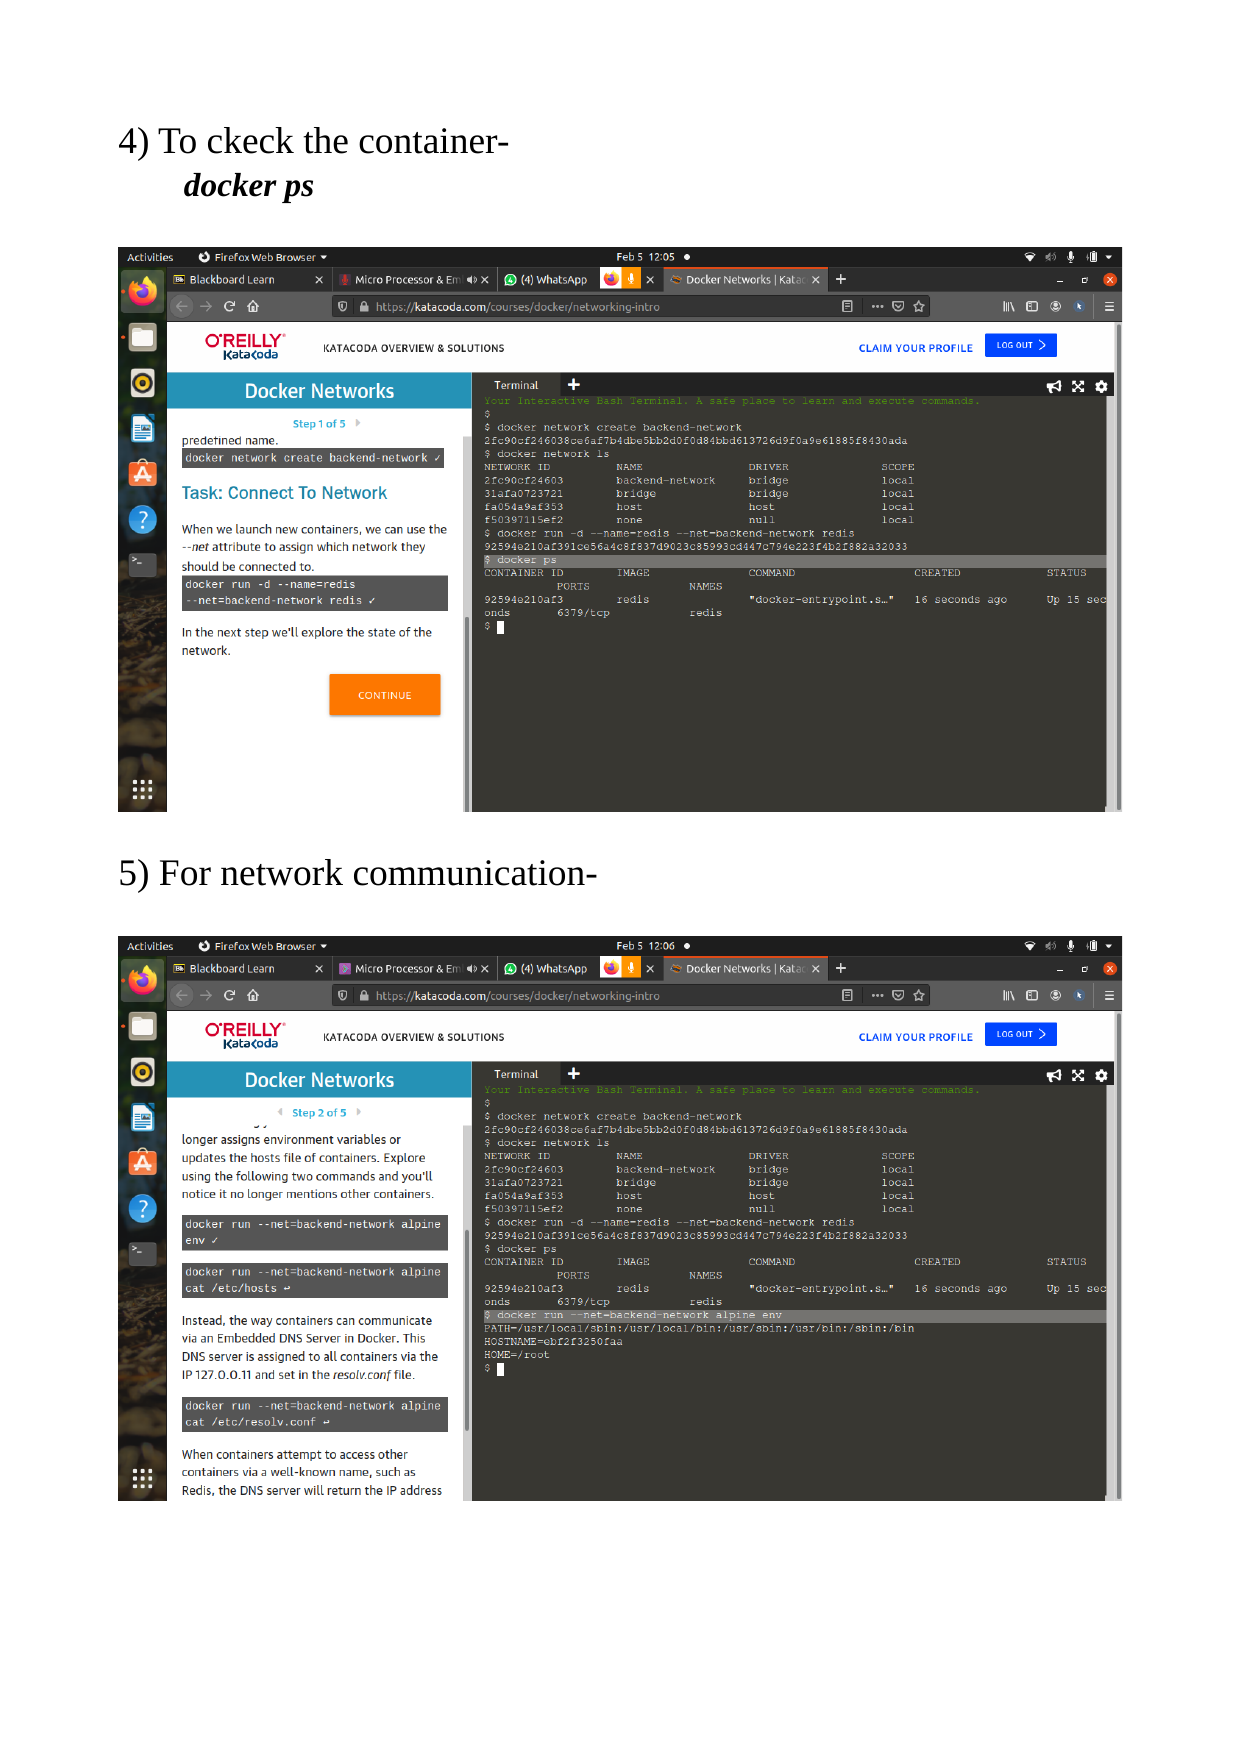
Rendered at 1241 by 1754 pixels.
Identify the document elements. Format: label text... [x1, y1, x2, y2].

text docker ps [118, 161, 1122, 204]
picture [118, 936, 1123, 1501]
text 5) For network communication- [118, 850, 1122, 893]
picture [118, 247, 1123, 812]
text 4) To ckeck the container- [118, 118, 1122, 161]
